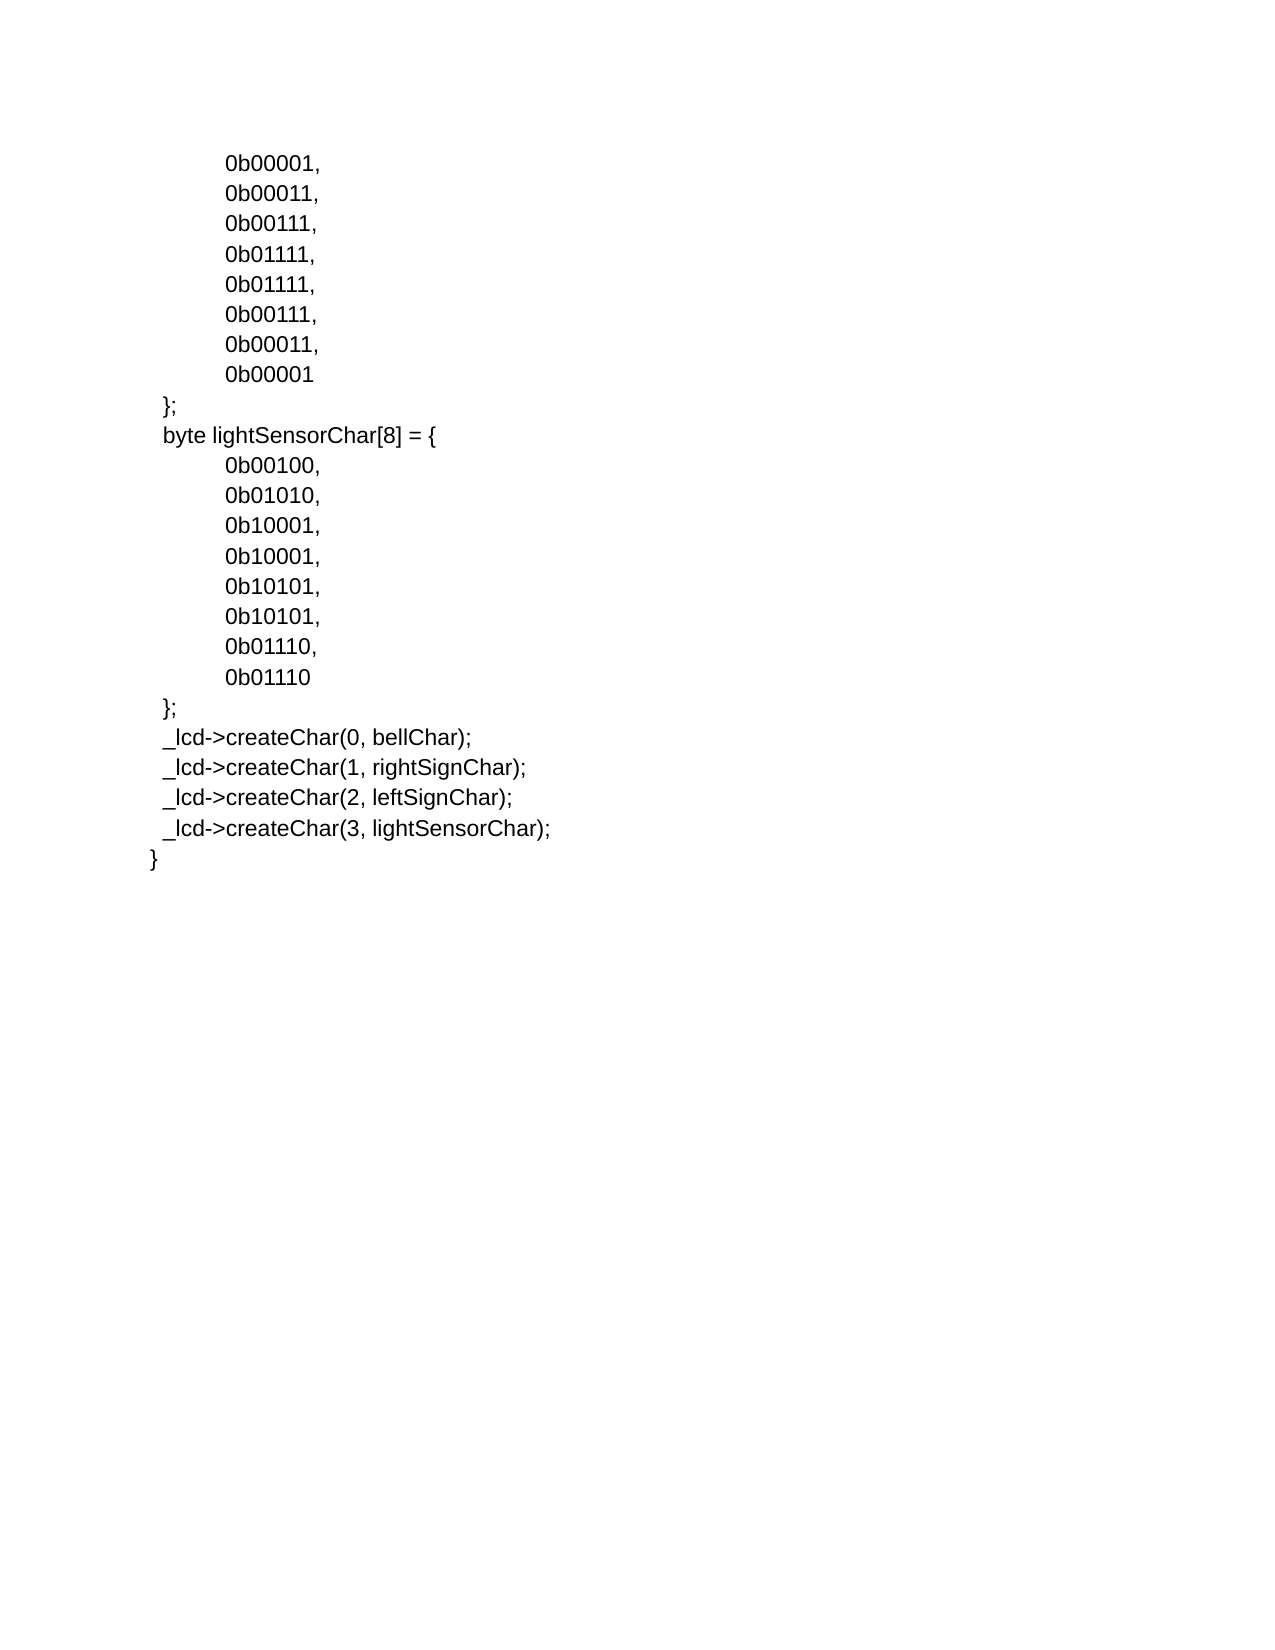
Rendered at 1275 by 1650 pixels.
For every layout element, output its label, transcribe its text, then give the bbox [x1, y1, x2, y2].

text 0b01110, [150, 633, 1125, 660]
text _lcd->createChar(1, rightSignChar); [150, 754, 1125, 781]
text 0b10001, [150, 512, 1125, 539]
text 0b00001 [150, 361, 1125, 388]
text 0b01110 [150, 663, 1125, 690]
text 0b00100, [150, 452, 1125, 478]
text 0b00001, [150, 150, 1125, 176]
text 0b00111, [150, 210, 1125, 237]
text 0b00011, [150, 180, 1125, 207]
text } [150, 845, 1125, 871]
text byte lightSensorChar[8] = { [150, 422, 1125, 448]
text 0b00011, [150, 331, 1125, 358]
text 0b01010, [150, 482, 1125, 509]
text 0b10101, [150, 603, 1125, 629]
text 0b10001, [150, 543, 1125, 569]
text _lcd->createChar(0, bellChar); [150, 724, 1125, 750]
text 0b00111, [150, 301, 1125, 327]
text }; [150, 694, 1125, 720]
text 0b10101, [150, 573, 1125, 599]
text _lcd->createChar(2, leftSignChar); [150, 784, 1125, 811]
text }; [150, 392, 1125, 418]
text 0b01111, [150, 271, 1125, 297]
text _lcd->createChar(3, lightSensorChar); [150, 814, 1125, 841]
text 0b01111, [150, 241, 1125, 267]
